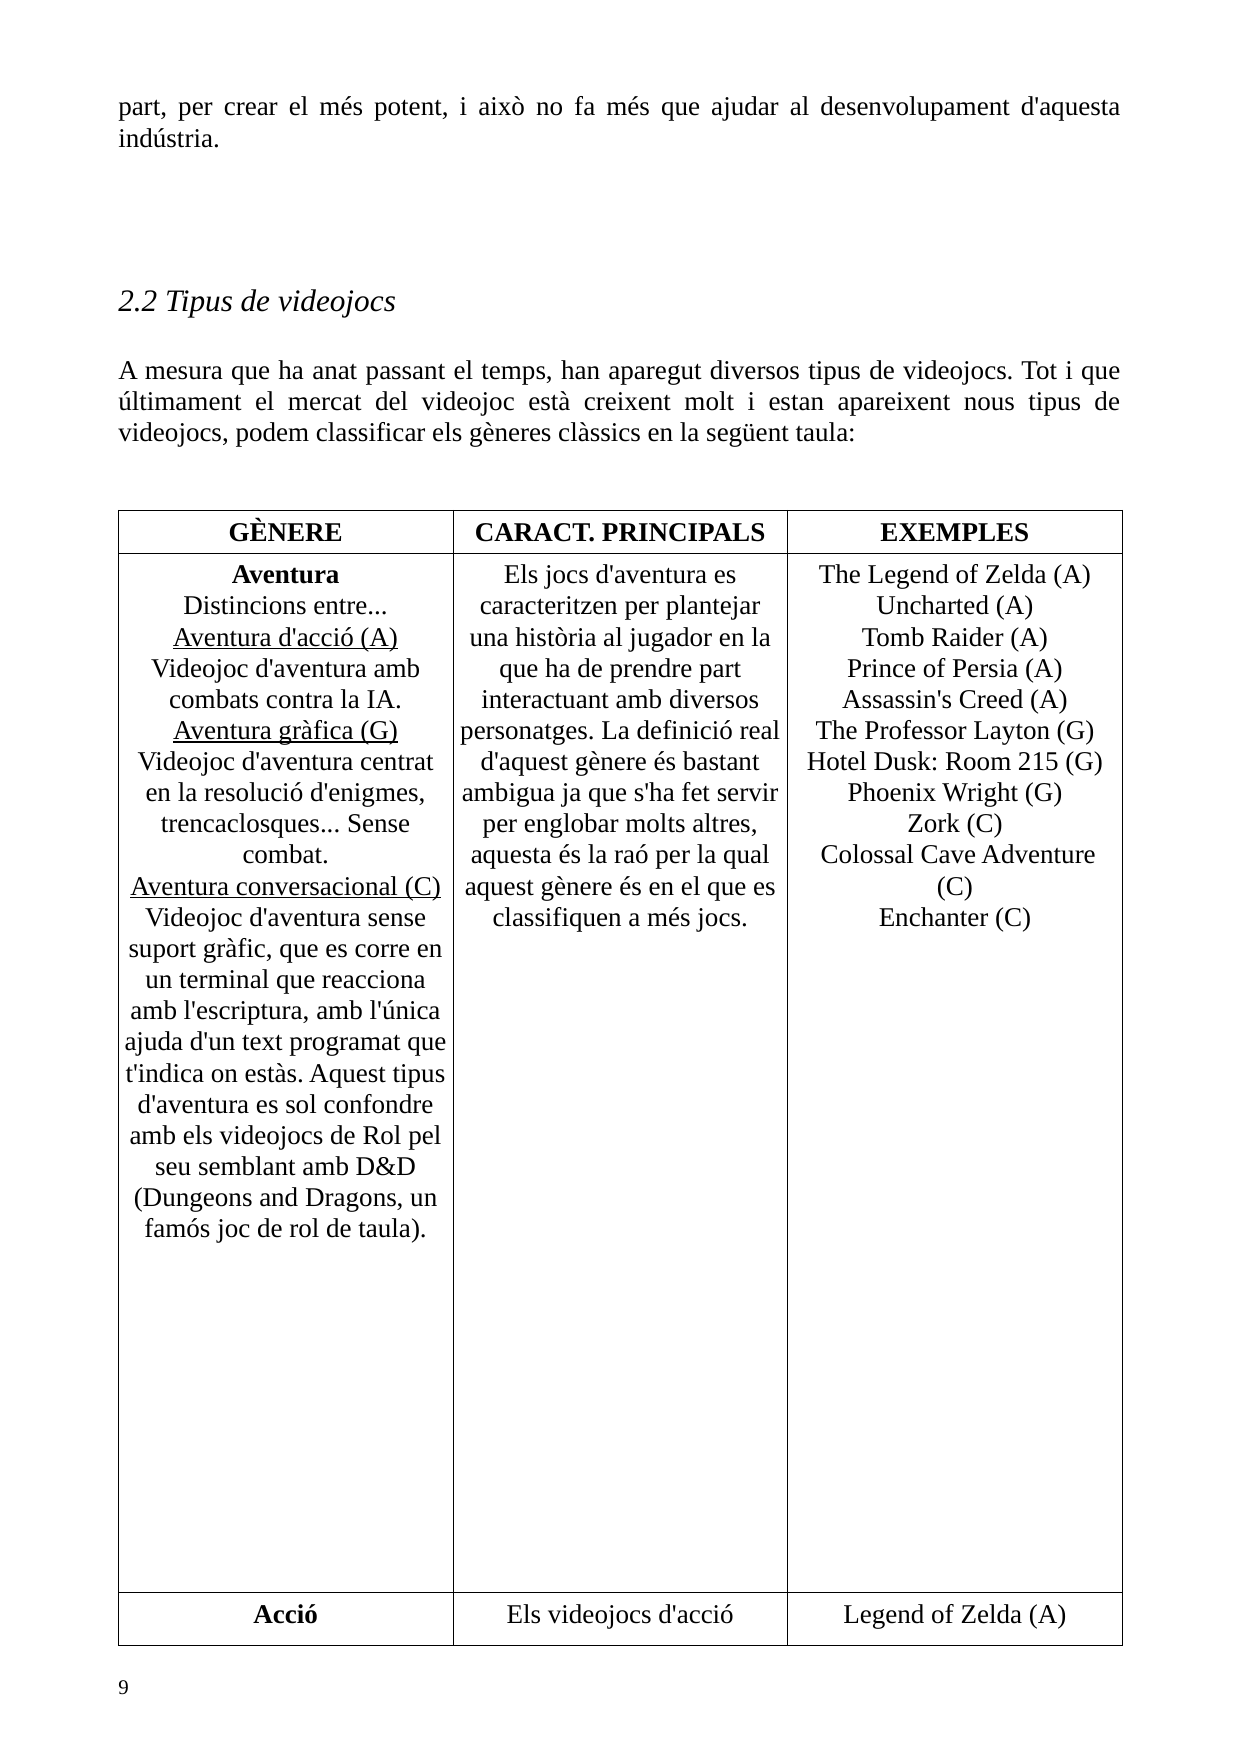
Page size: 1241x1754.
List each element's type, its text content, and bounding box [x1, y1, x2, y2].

table_cell The Legend of Zelda (A) Uncharted (A) Tomb Raider (A) Prince of Persia (A) Assassin's Creed (A) The Professor Layton (G) Hotel Dusk: Room 215 (G) Phoenix Wright (G) Zork (C) Colossal Cave Adventure (C) Enchanter (C) [788, 554, 1122, 1592]
table_header GÈNERE [119, 511, 453, 552]
table_header EXEMPLES [788, 511, 1122, 552]
text A mesura que ha anat passant el temps, han aparegut diversos tipus de videojocs. Tot i que últimament el mercat del videojoc està creixent molt i estan apareixent nous tipus de videojocs, podem classificar els gèneres clàssics en la següent taula: [118, 354, 1122, 447]
table_cell Els jocs d'aventura es caracteritzen per plantejar una història al jugador en la que ha de prendre part interactuant amb diversos personatges. La definició real d'aquest gènere és bastant ambigua ja que s'ha fet servir per englobar molts altres, aquesta és la raó per la qual aquest gènere és en el que es classifiquen a més jocs. [454, 554, 787, 1592]
text part, per crear el més potent, i això no fa més que ajudar al desenvolupament d'aquesta indústria. [118, 91, 1122, 153]
text 2.2 Tipus de videojocs [118, 282, 1122, 318]
table_cell Els videojocs d'acció [454, 1593, 787, 1645]
table_cell Aventura Distincions entre... Aventura d'acció (A) Videojoc d'aventura amb combats contra la IA. Aventura gràfica (G) Videojoc d'aventura centrat en la resolució d'enigmes, trencaclosques... Sense combat. Aventura conversacional (C) Videojoc d'aventura sense suport gràfic, que es corre en un terminal que reacciona amb l'escriptura, amb l'única ajuda d'un text programat que t'indica on estàs. Aquest tipus d'aventura es sol confondre amb els videojocs de Rol pel seu semblant amb D&D (Dungeons and Dragons, un famós joc de rol de taula). [119, 554, 453, 1592]
table_cell Legend of Zelda (A) [788, 1593, 1122, 1645]
table_header CARACT. PRINCIPALS [454, 511, 787, 552]
table_cell Acció [119, 1593, 453, 1645]
